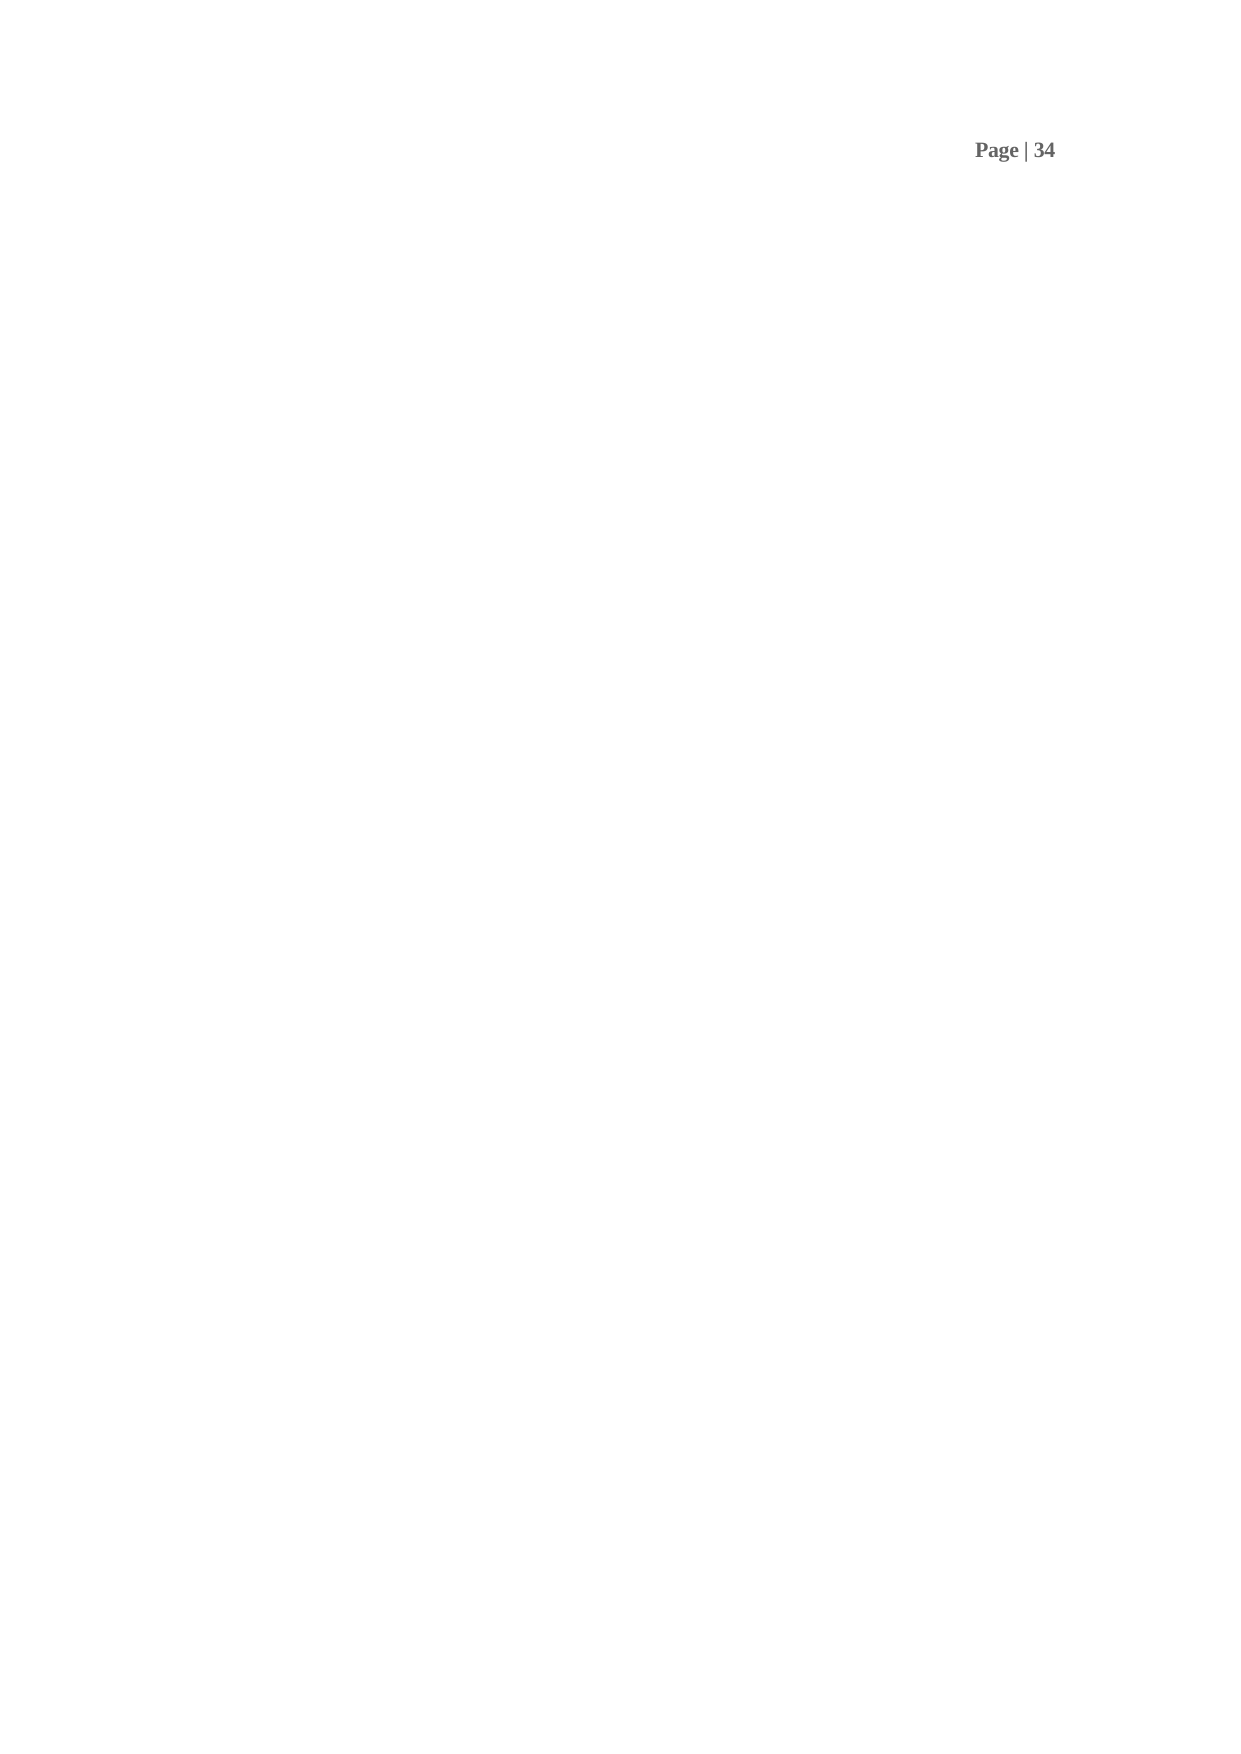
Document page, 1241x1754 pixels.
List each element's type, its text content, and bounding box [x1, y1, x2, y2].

text Page | 34 [150, 135, 1068, 163]
